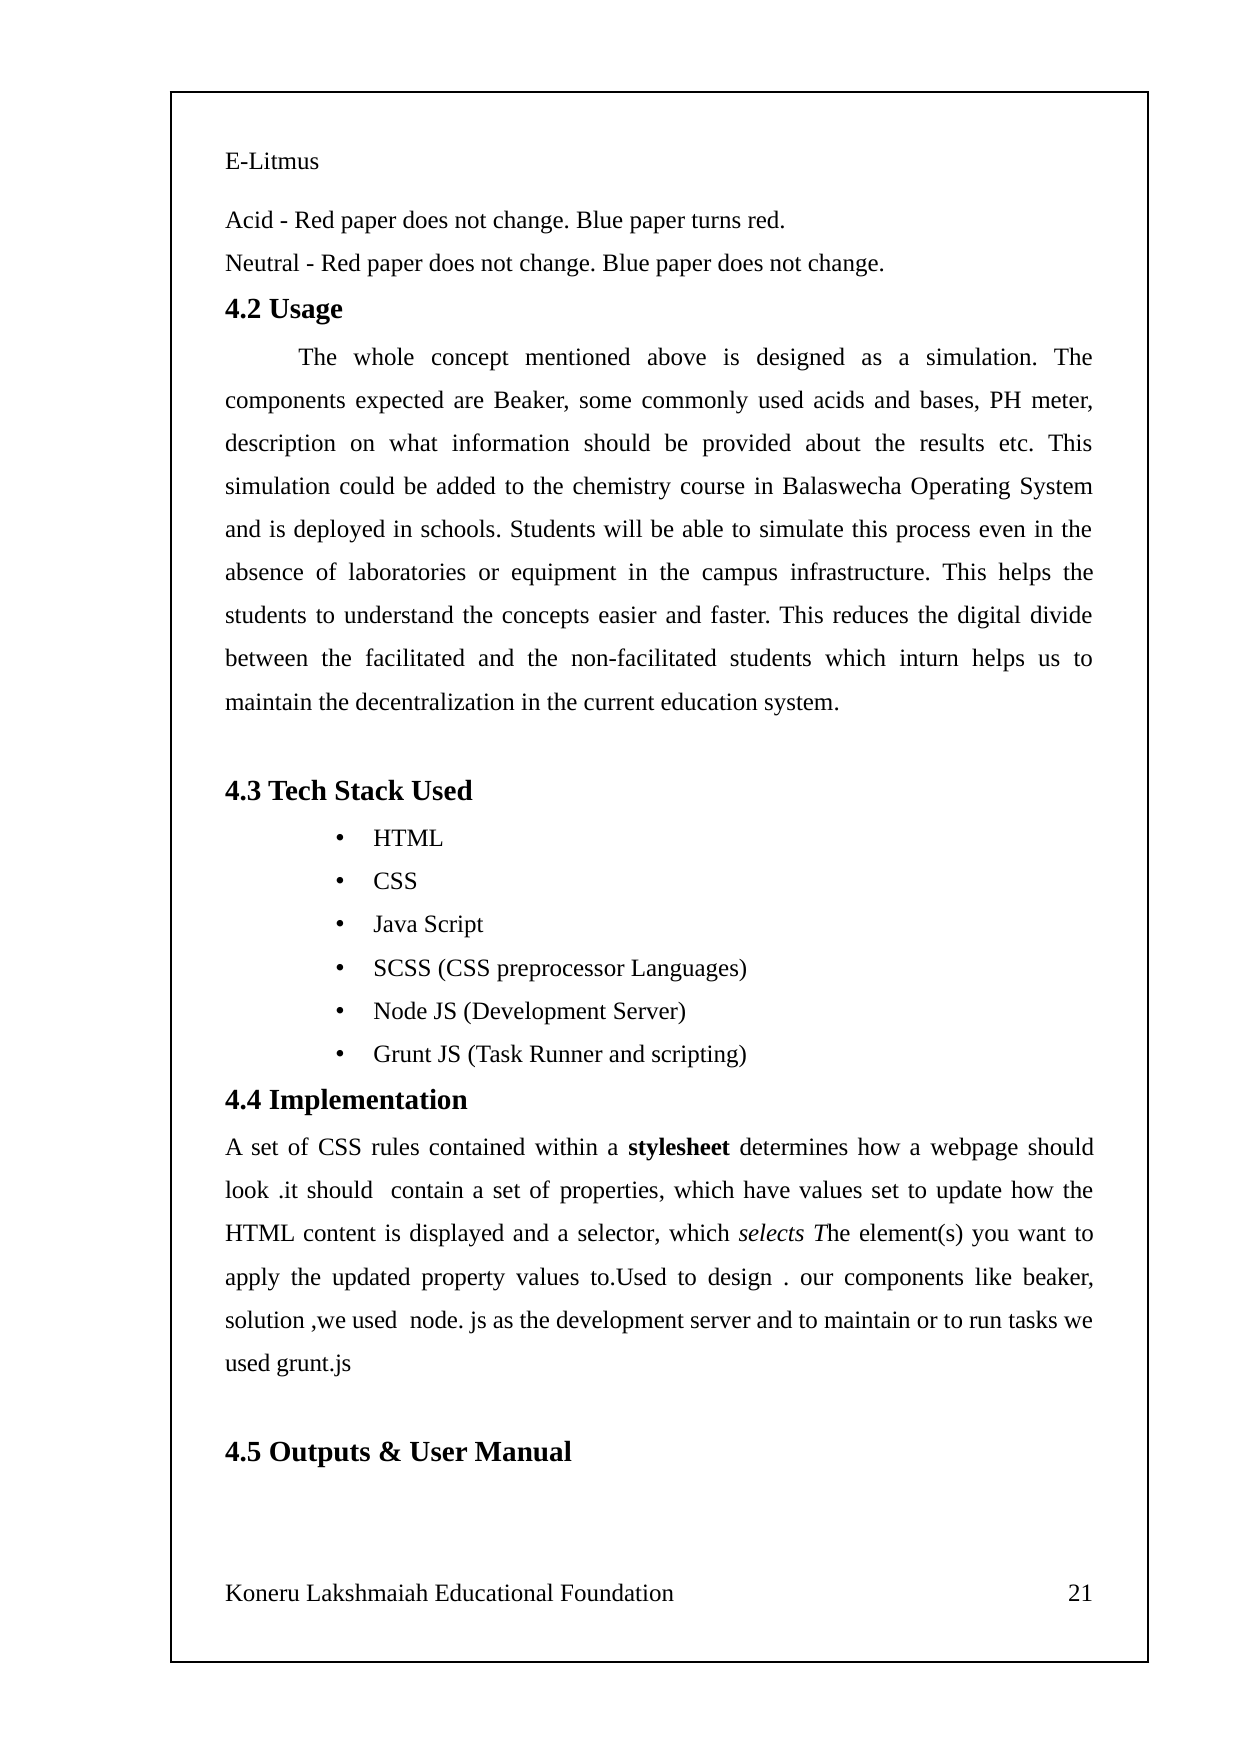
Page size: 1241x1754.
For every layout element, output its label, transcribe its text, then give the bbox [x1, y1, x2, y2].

list CSS [336, 866, 1094, 895]
list Java Script [336, 909, 1094, 938]
text 4.5 Outputs & User Manual [225, 1434, 1094, 1468]
text 4.2 Usage [225, 291, 1094, 325]
text A set of CSS rules contained within a stylesheet determines how a webpage should look .it should contain a set of properties, which have values set to update how the HTML content is displayed and a selector, which selects The element(s) you want to apply the updated property values to.Used to design . our components like beaker, solution ,we used node. js as the development server and to maintain or to run tasks we used grunt.js [225, 1132, 1094, 1377]
text 4.3 Tech Stack Used [225, 773, 1094, 806]
text 4.4 Implementation [225, 1082, 1094, 1116]
list HTML [336, 823, 1094, 852]
list Grunt JS (Task Runner and scripting) [336, 1039, 1094, 1068]
list Node JS (Development Server) [336, 996, 1094, 1024]
list SCSS (CSS preprocessor Languages) [336, 953, 1094, 981]
text Neutral - Red paper does not change. Blue paper does not change. [225, 248, 1094, 277]
text Acid - Red paper does not change. Blue paper turns red. [225, 205, 1094, 234]
text The whole concept mentioned above is designed as a simulation. The components expected are Beaker, some commonly used acids and bases, PH meter, description on what information should be provided about the results etc. This simulation could be added to the chemistry course in Balaswecha Operating System and is deployed in schools. Students will be able to simulate this process even in the absence of laboratories or equipment in the campus infrastructure. This helps the students to understand the concepts easier and faster. This reduces the digital divide between the facilitated and the non-facilitated students which inturn helps us to maintain the decentralization in the current education system. [225, 342, 1094, 715]
